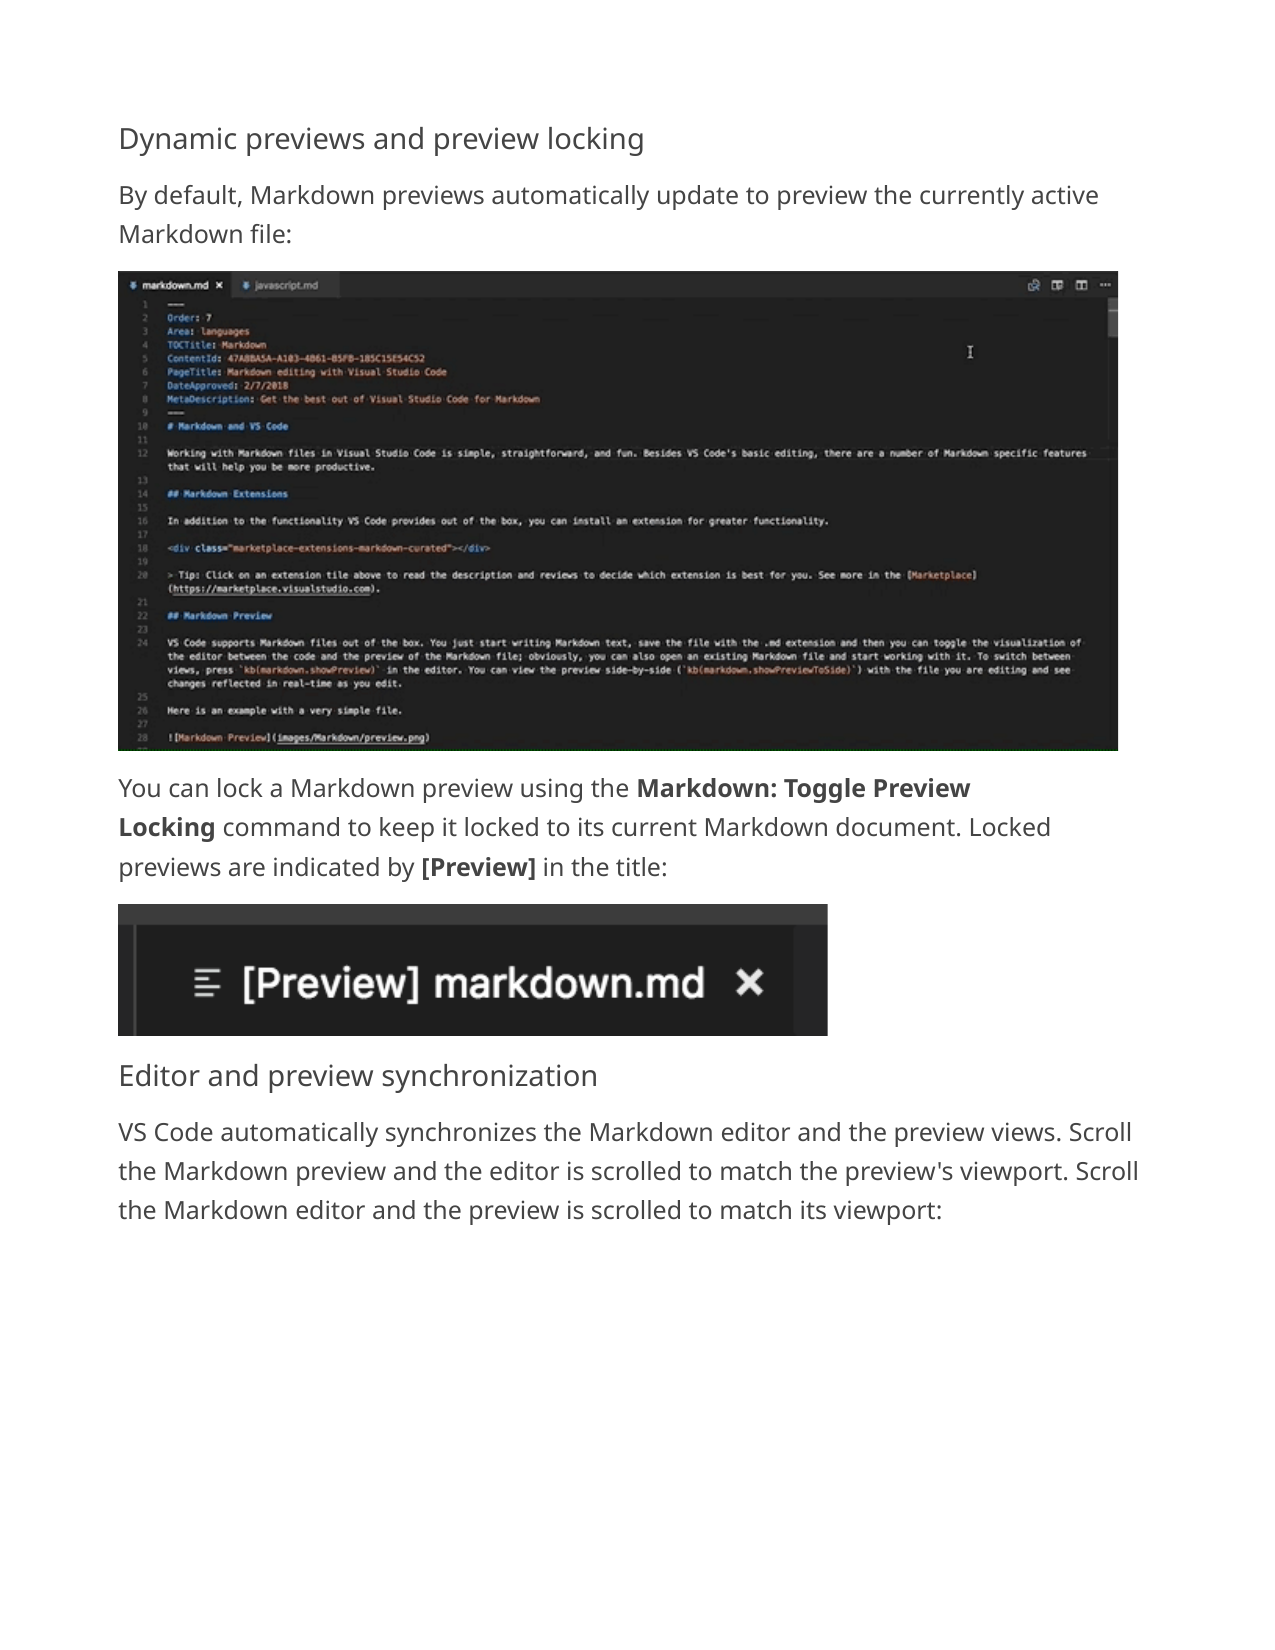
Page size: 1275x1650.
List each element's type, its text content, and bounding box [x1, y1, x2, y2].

picture [118, 271, 1119, 751]
picture [118, 904, 828, 1036]
subtitle Editor and preview synchronization [118, 1055, 1157, 1095]
text By default, Markdown previews automatically update to preview the currently active Markdown file: [118, 177, 1157, 251]
text You can lock a Markdown preview using the Markdown: Toggle Preview Locking command to keep it locked to its current Markdown document. Locked previews are indicated by [Preview] in the title: [118, 771, 1157, 883]
text VS Code automatically synchronizes the Markdown editor and the preview views. Scroll the Markdown preview and the editor is scrolled to match the preview's viewport. Scroll the Markdown editor and the preview is scrolled to match its viewport: [118, 1114, 1157, 1227]
subtitle Dynamic previews and preview locking [118, 118, 1157, 158]
